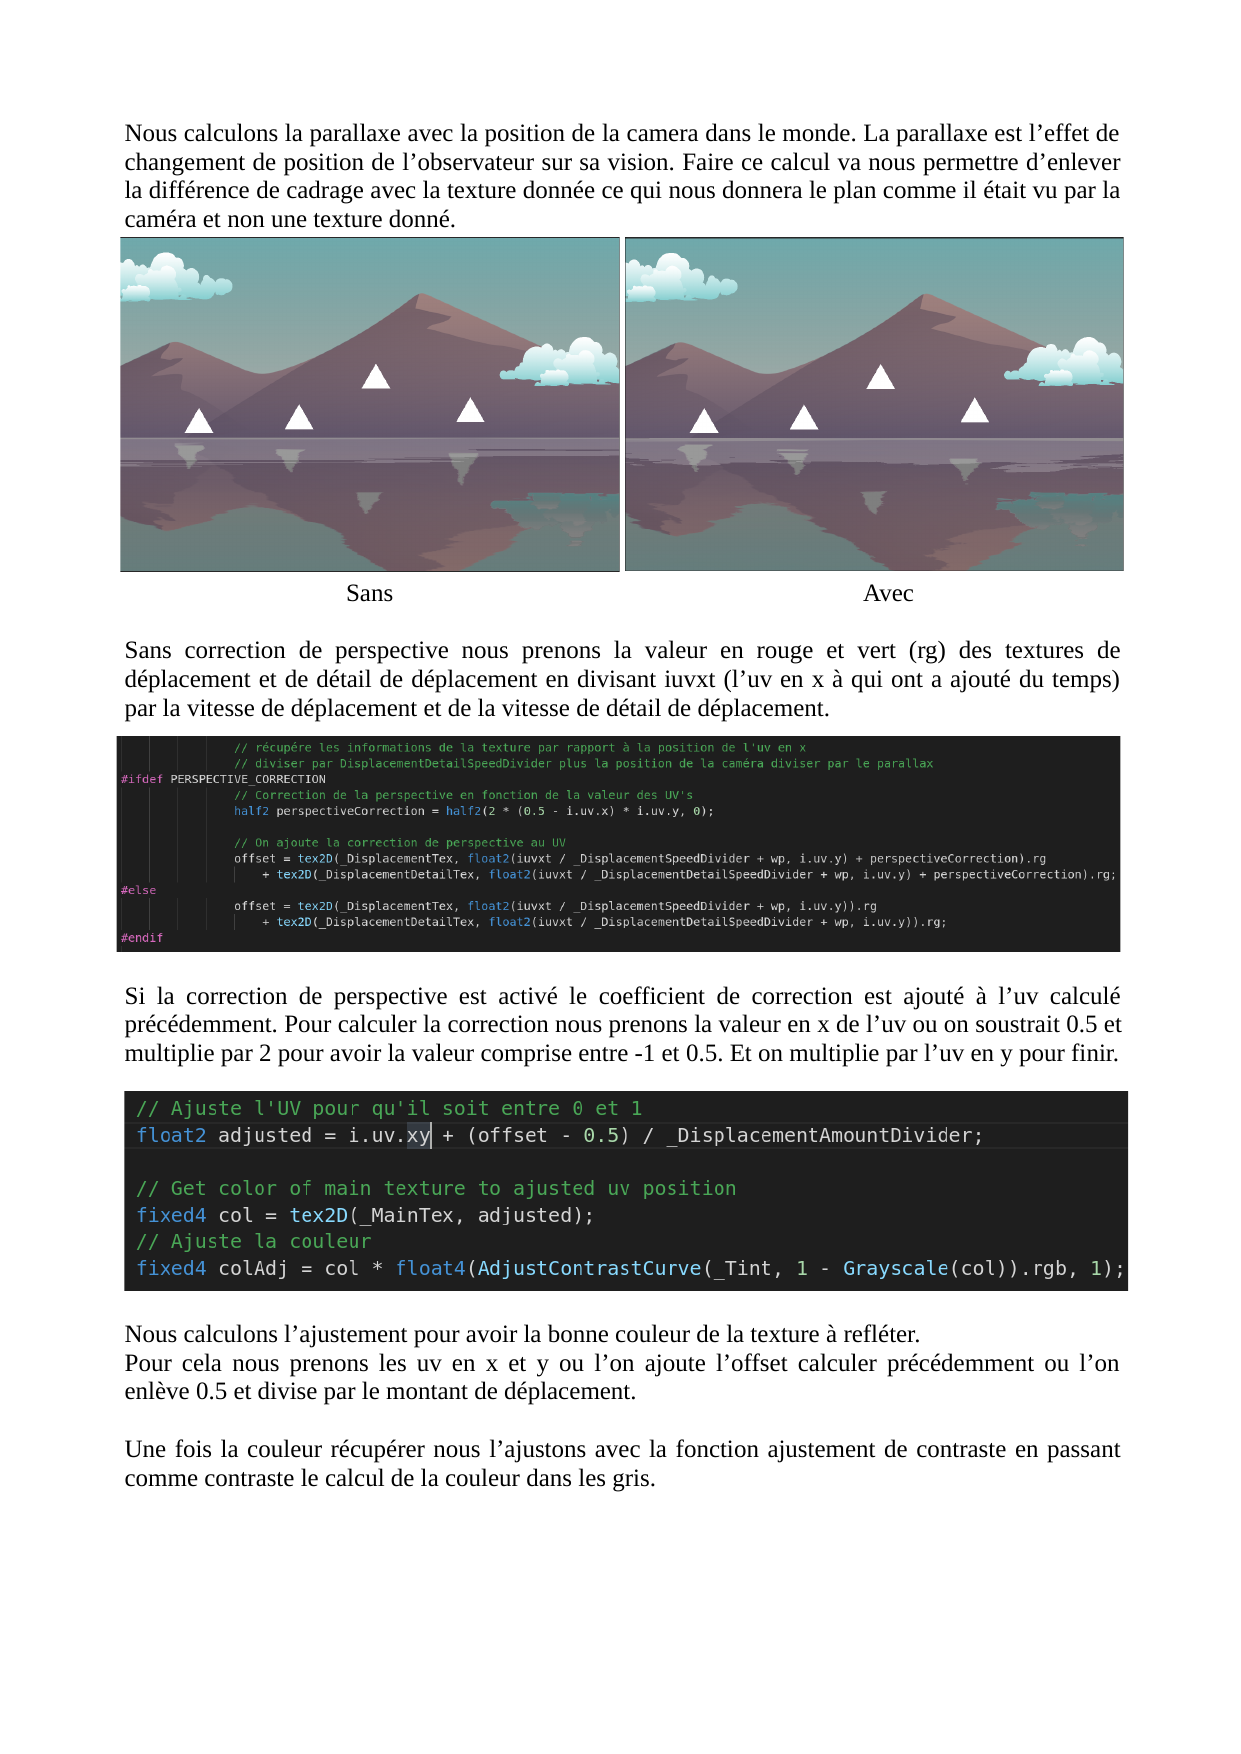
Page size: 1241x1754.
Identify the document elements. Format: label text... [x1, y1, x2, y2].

text Sans Avec [124, 578, 1122, 607]
text Une fois la couleur récupérer nous l’ajustons avec la fonction ajustement de contraste en passant comme contraste le calcul de la couleur dans les gris. [124, 1434, 1122, 1491]
picture [116, 736, 1121, 952]
picture [124, 1091, 1129, 1291]
text Pour cela nous prenons les uv en x et y ou l’on ajoute l’offset calculer précédemment ou l’on enlève 0.5 et divise par le montant de déplacement. [124, 1348, 1122, 1405]
text Nous calculons la parallaxe avec la position de la camera dans le monde. La parallaxe est l’effet de changement de position de l’observateur sur sa vision. Faire ce calcul va nous permettre d’enlever la différence de cadrage avec la texture donnée ce qui nous donnera le plan comme il était vu par la caméra et non une texture donné. [124, 118, 1122, 233]
picture [625, 237, 1124, 571]
text Si la correction de perspective est activé le coefficient de correction est ajouté à l’uv calculé précédemment. Pour calculer la correction nous prenons la valeur en x de l’uv ou on soustrait 0.5 et multiplie par 2 pour avoir la valeur comprise entre -1 et 0.5. Et on multiplie par l’uv en y pour finir. [124, 981, 1122, 1067]
text Nous calculons l’ajustement pour avoir la bonne couleur de la texture à refléter. [124, 1319, 1122, 1348]
text Sans correction de perspective nous prenons la valeur en rouge et vert (rg) des textures de déplacement et de détail de déplacement en divisant iuvxt (l’uv en x à qui ont a ajouté du temps) par la vitesse de déplacement et de la vitesse de détail de déplacement. [124, 636, 1122, 722]
picture [120, 237, 620, 572]
